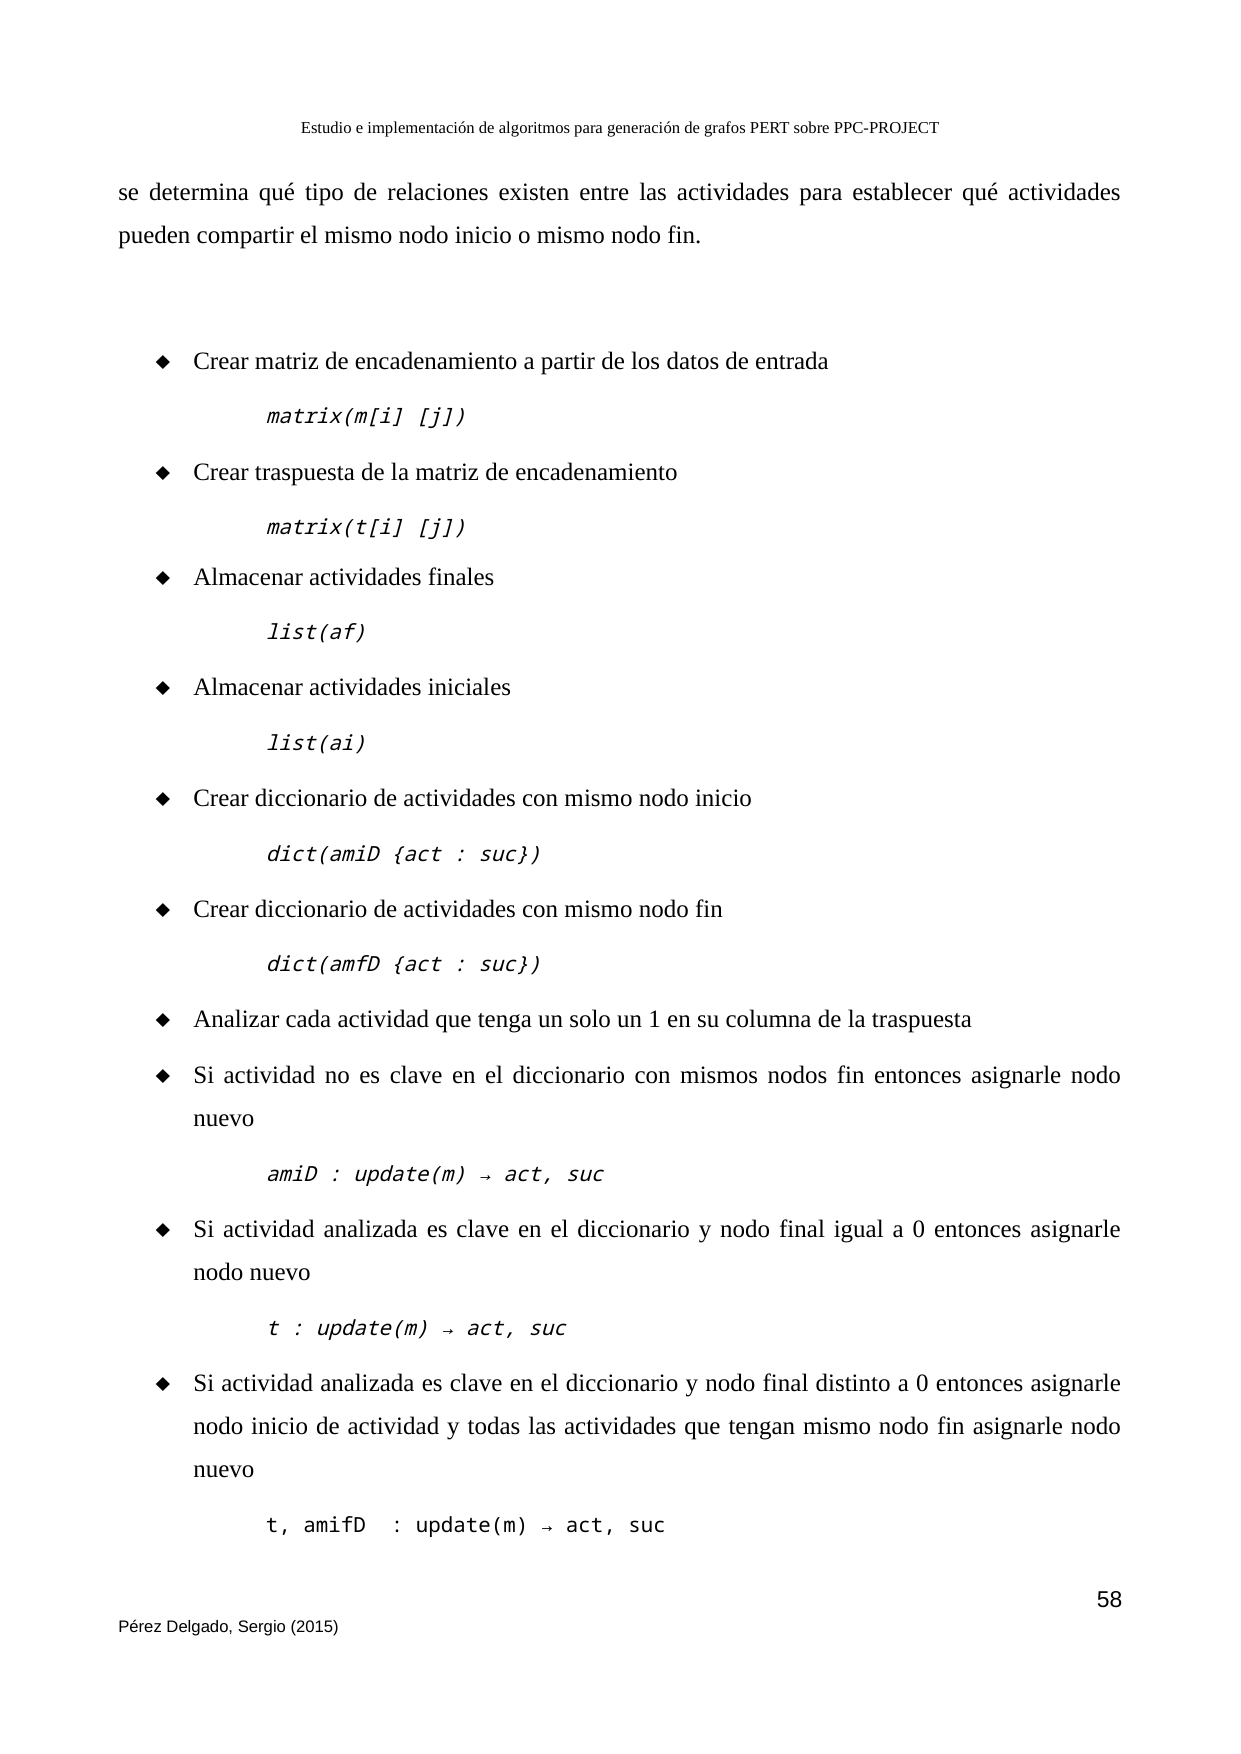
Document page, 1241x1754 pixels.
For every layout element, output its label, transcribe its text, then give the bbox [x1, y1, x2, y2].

text t, amifD : update(m) → act, suc [193, 1510, 1122, 1538]
text matrix(m[i] [j]) [266, 402, 1122, 430]
list Crear diccionario de actividades con mismo nodo inicio [156, 783, 1122, 812]
list Si actividad analizada es clave en el diccionario y nodo final igual a 0 entonces asignarle nodo nuevo [156, 1214, 1122, 1286]
list Si actividad analizada es clave en el diccionario y nodo final distinto a 0 entonces asignarle nodo inicio de actividad y todas las actividades que tengan mismo nodo fin asignarle nodo nuevo [156, 1368, 1122, 1483]
text amiD : update(m) → act, suc [266, 1159, 1122, 1187]
text se determina qué tipo de relaciones existen entre las actividades para establecer qué actividades pueden compartir el mismo nodo inicio o mismo nodo fin. [118, 177, 1122, 249]
list Analizar cada actividad que tenga un solo un 1 en su columna de la traspuesta [156, 1004, 1122, 1033]
text dict(amfD {act : suc}) [266, 949, 1122, 978]
text list(ai) [266, 728, 1122, 756]
list matrix(t[i] [j]) [266, 512, 1122, 541]
list Almacenar actividades finales [156, 562, 1122, 590]
text dict(amiD {act : suc}) [266, 839, 1122, 867]
list Crear diccionario de actividades con mismo nodo fin [156, 894, 1122, 922]
list Almacenar actividades iniciales [156, 672, 1122, 701]
list Crear traspuesta de la matriz de encadenamiento [156, 457, 1122, 485]
text t : update(m) → act, suc [193, 1313, 1122, 1341]
list Crear matriz de encadenamiento a partir de los datos de entrada [156, 346, 1122, 375]
list Si actividad no es clave en el diccionario con mismos nodos fin entonces asignarle nodo nuevo [156, 1060, 1122, 1132]
text list(af) [266, 617, 1122, 646]
